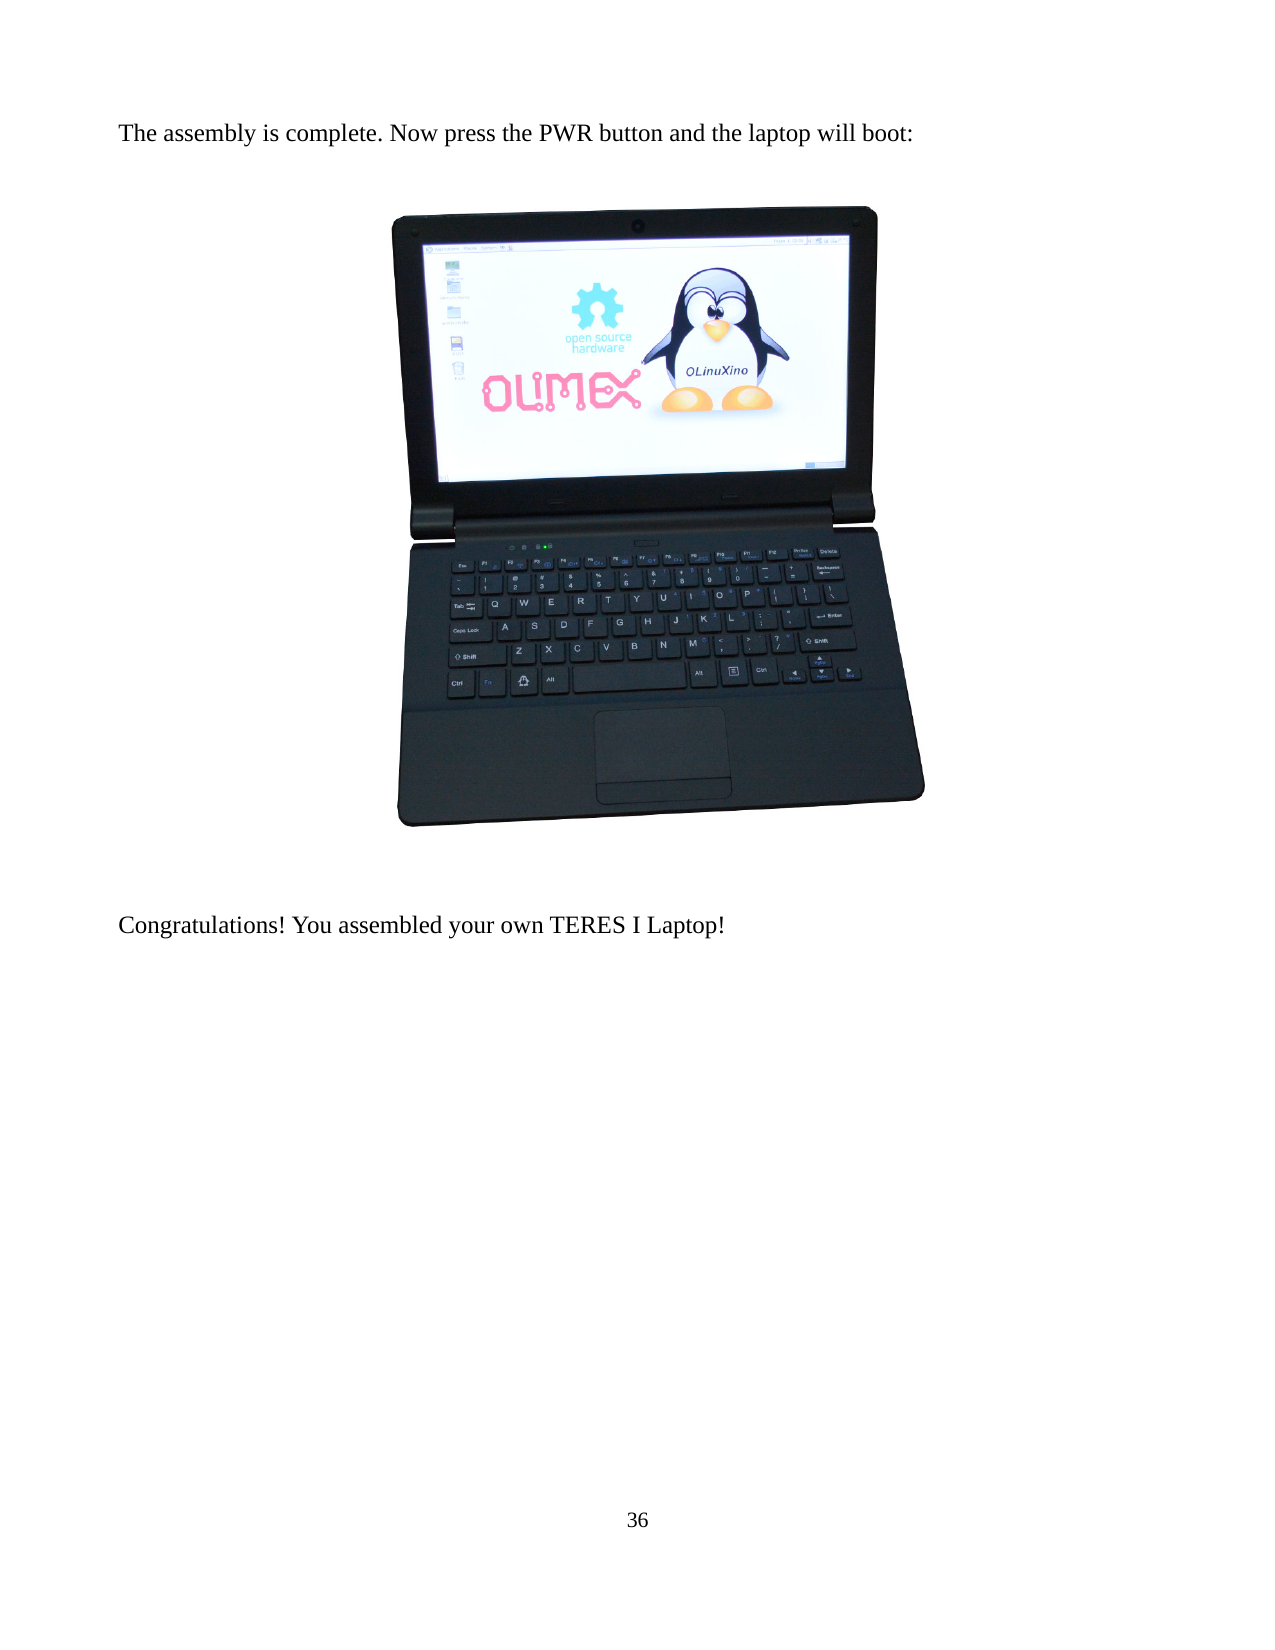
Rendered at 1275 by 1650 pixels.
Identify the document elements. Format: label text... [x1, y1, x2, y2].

text The assembly is complete. Now press the PWR button and the laptop will boot: [118, 118, 1157, 147]
text Congratulations! You assembled your own TERES I Laptop! [118, 910, 1157, 939]
picture [304, 162, 1012, 870]
